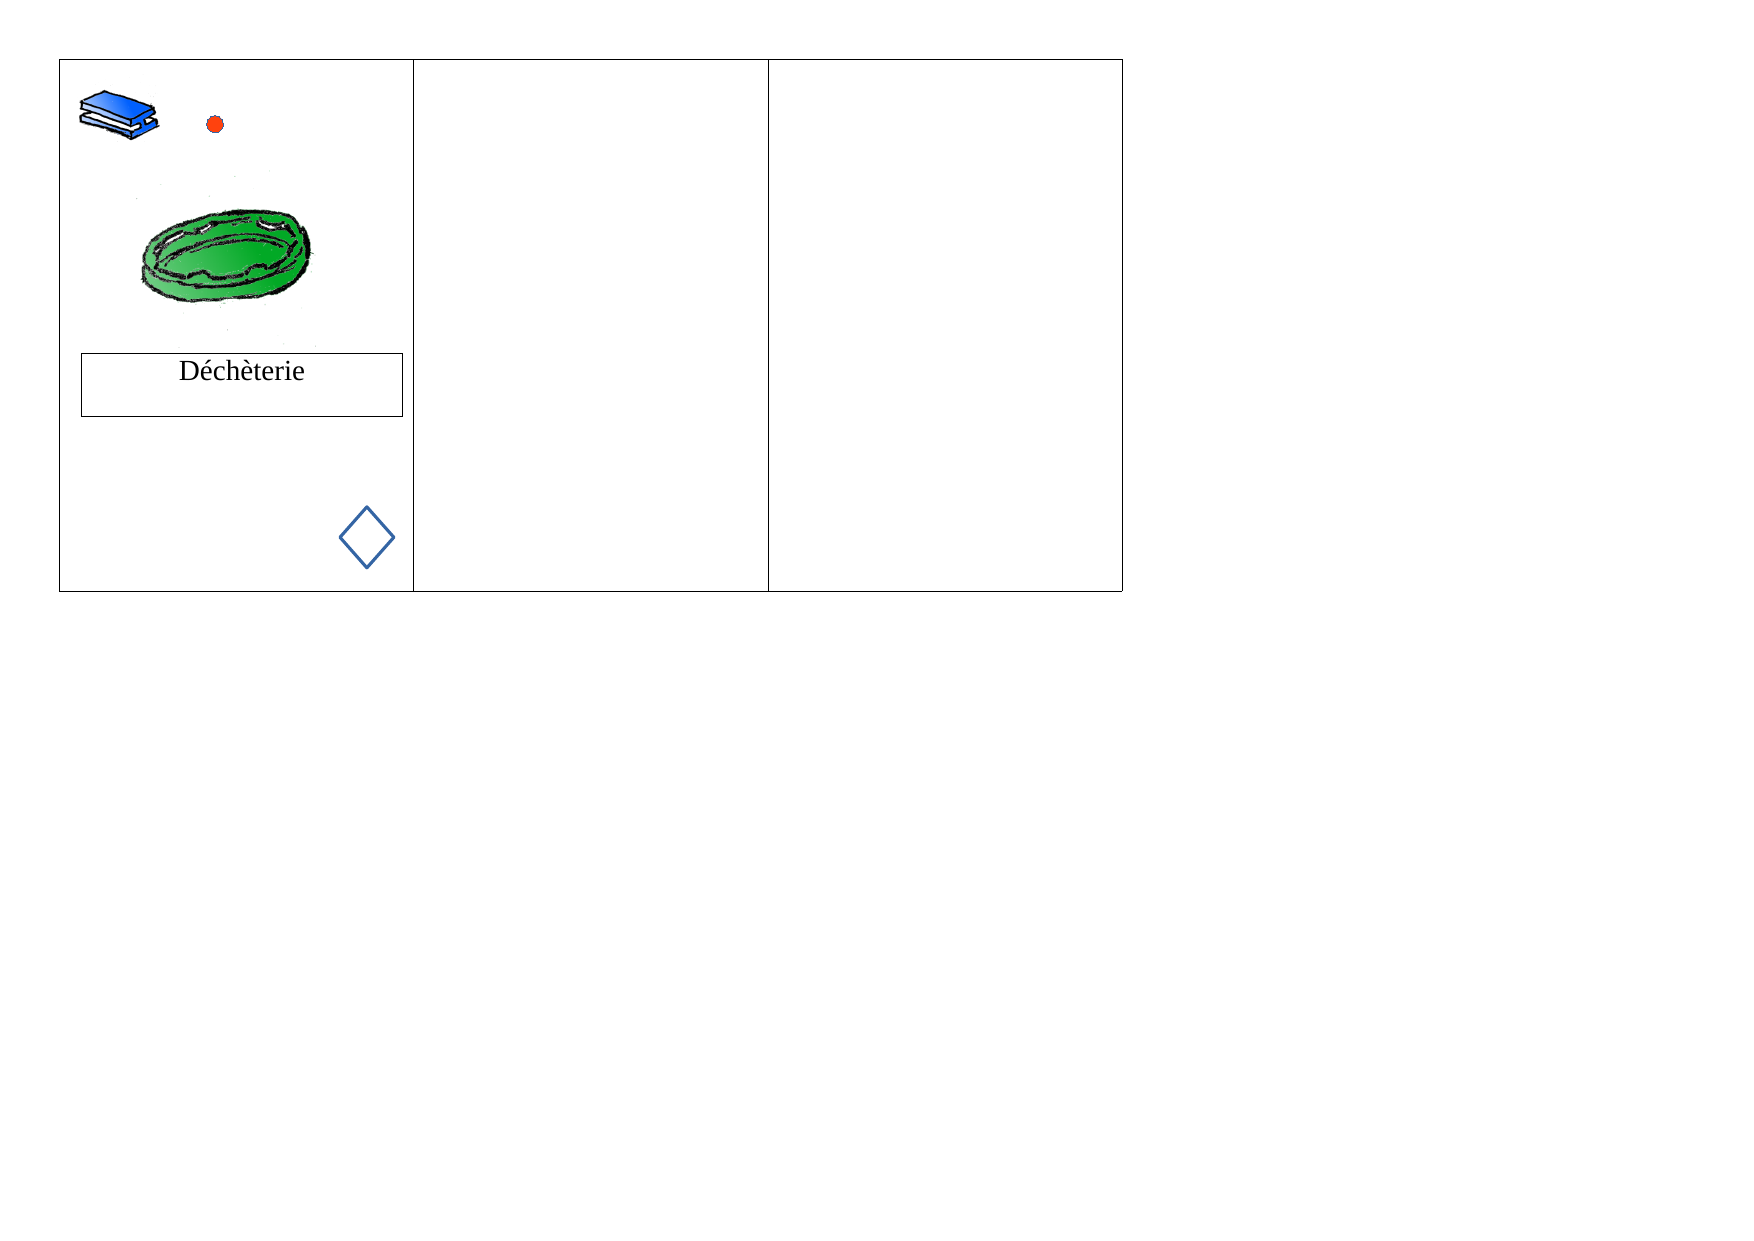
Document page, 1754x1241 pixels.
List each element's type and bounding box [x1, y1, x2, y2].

picture [77, 71, 316, 348]
table_cell [769, 60, 1122, 591]
table_cell [1123, 59, 1187, 591]
table_cell [414, 60, 768, 591]
table_cell [60, 60, 413, 591]
